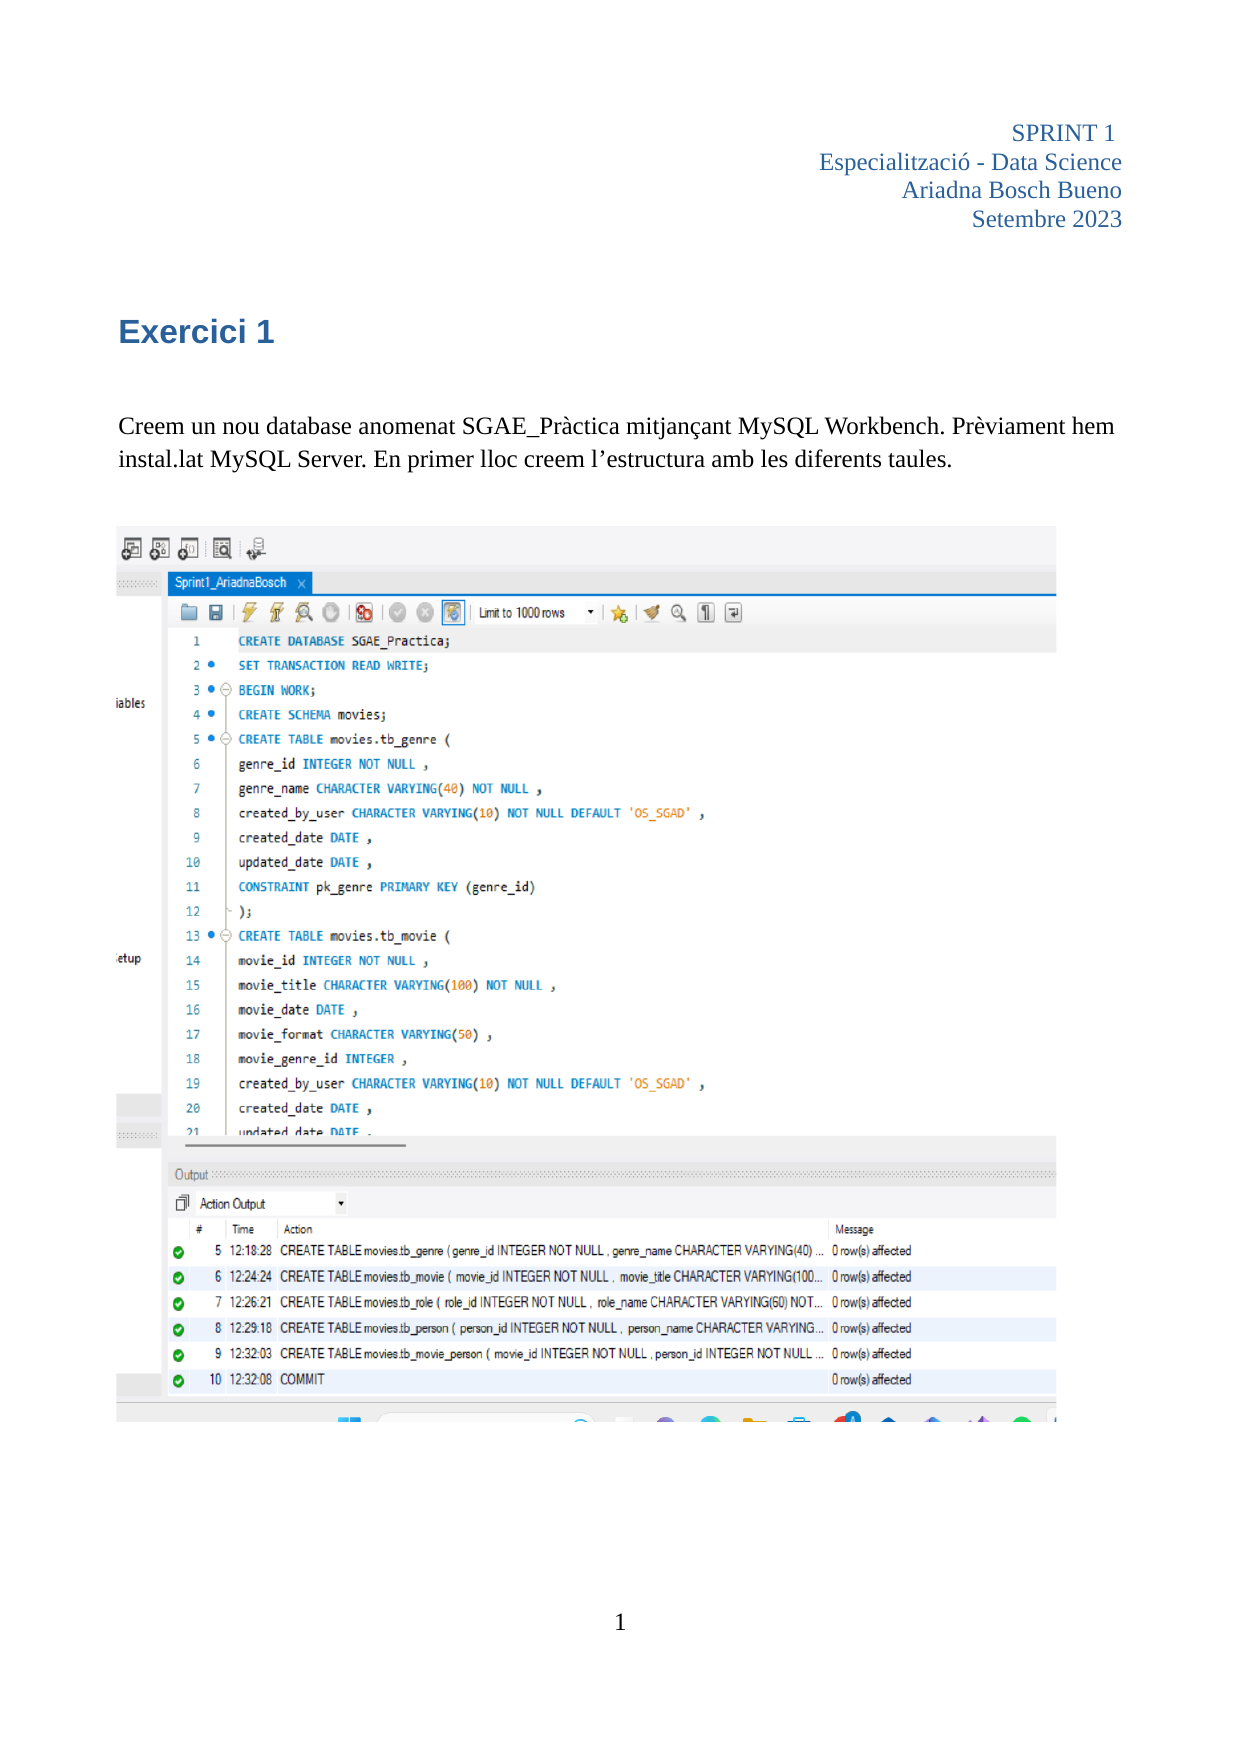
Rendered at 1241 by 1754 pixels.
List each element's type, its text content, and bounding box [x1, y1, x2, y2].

picture [116, 526, 890, 1422]
subtitle Exercici 1 [118, 312, 1122, 351]
text Creem un nou database anomenat SGAE_Pràctica mitjançant MySQL Workbench. Prèviament hem instal.lat MySQL Server. En primer lloc creem l’estructura amb les diferents taules. [118, 411, 1122, 473]
